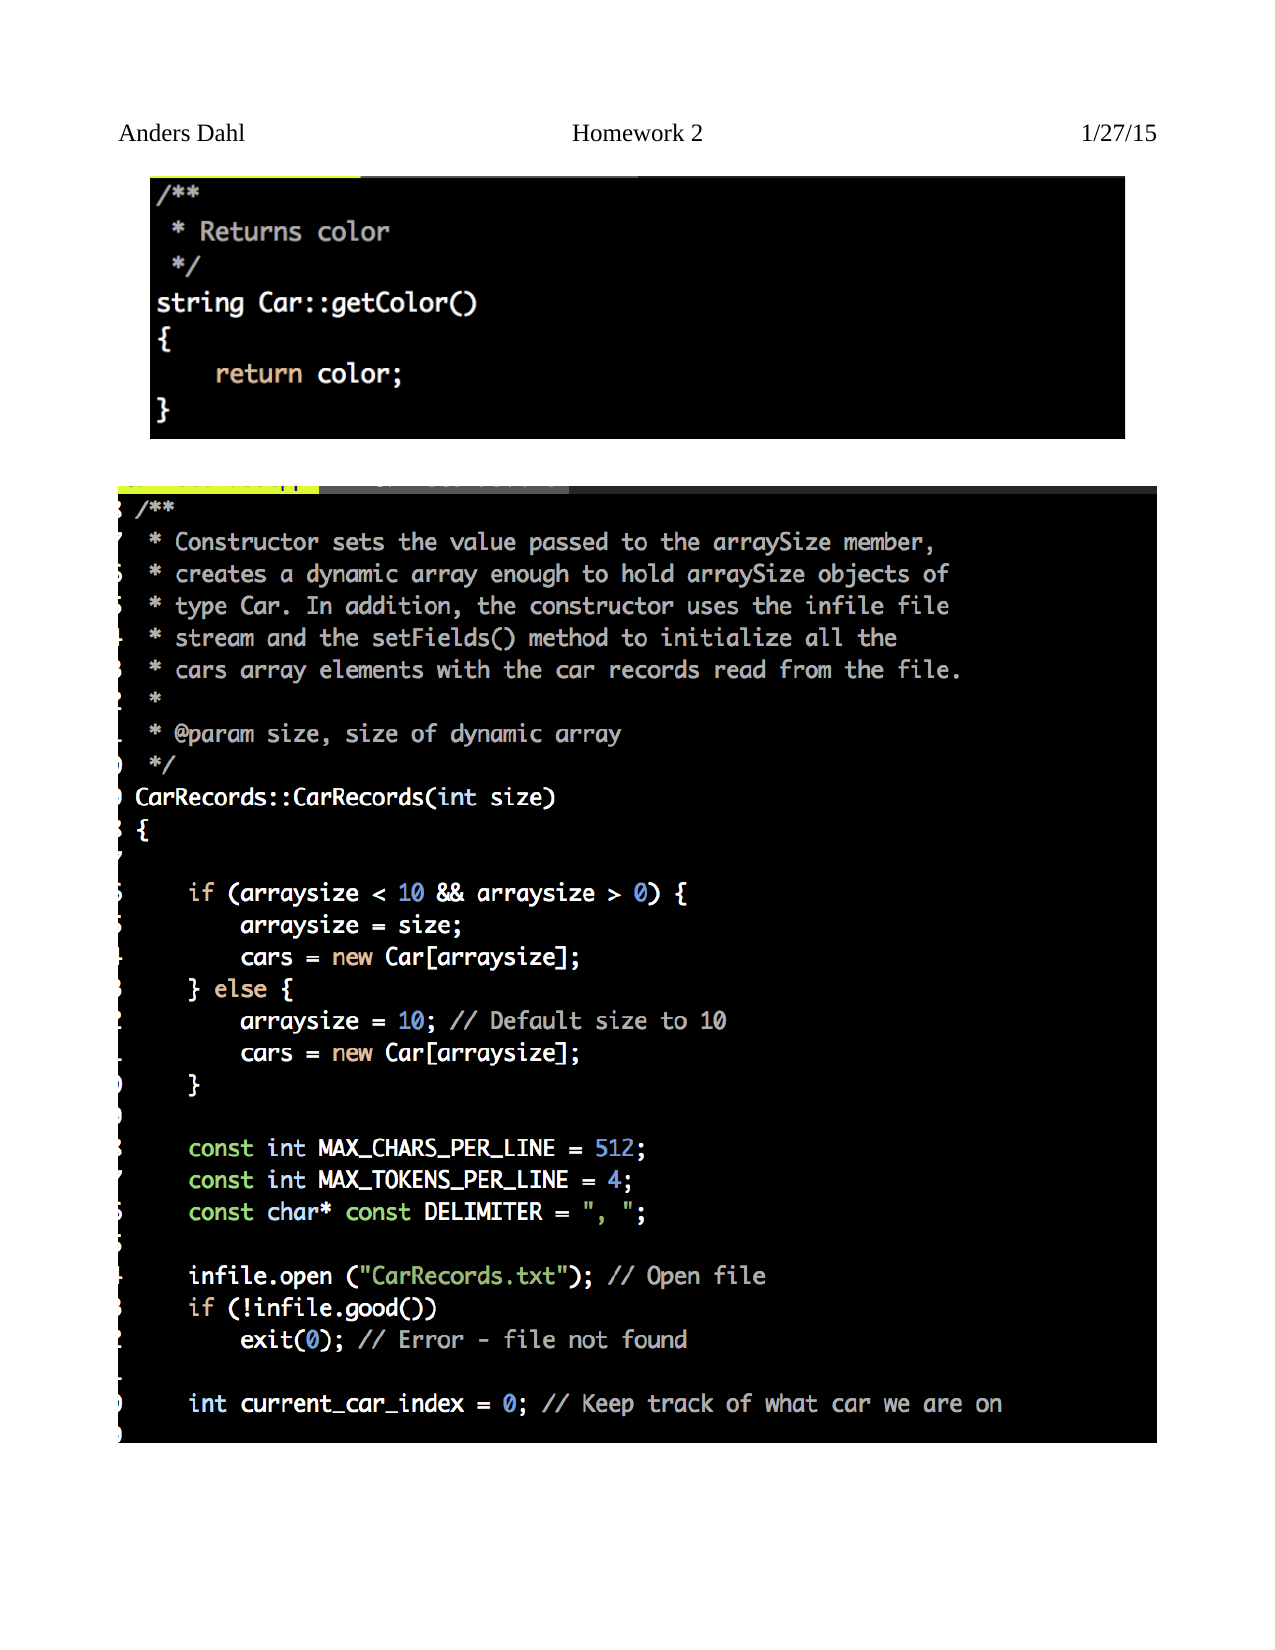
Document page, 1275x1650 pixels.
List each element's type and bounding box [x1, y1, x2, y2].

picture [150, 176, 1125, 439]
picture [118, 486, 1157, 1443]
